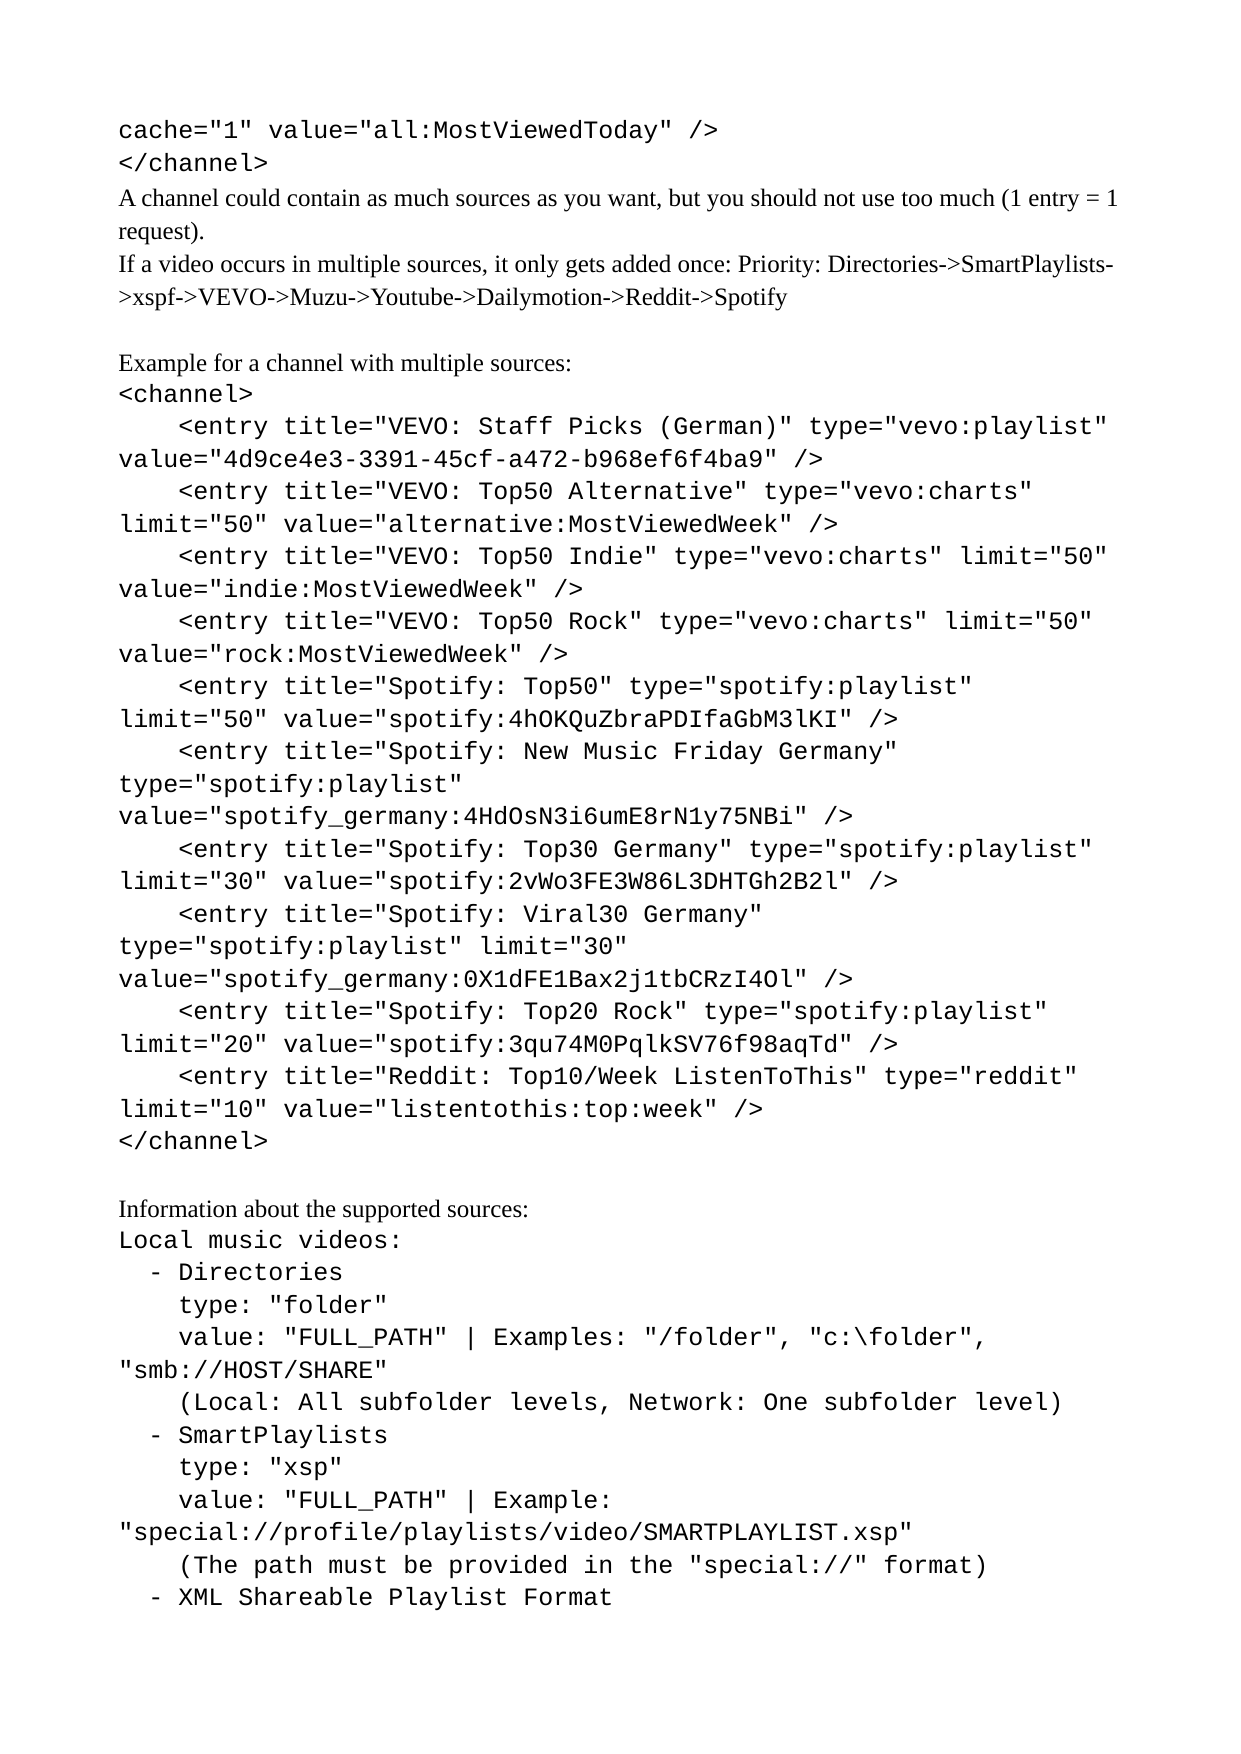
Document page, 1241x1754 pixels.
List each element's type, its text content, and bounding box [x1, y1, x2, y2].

text cache="1" value="all:MostViewedToday" /> </channel> [118, 118, 1122, 179]
text Local music videos: - Directories type: "folder" value: "FULL_PATH" | Examples: "/folder", "c:\folder", "smb://HOST/SHARE" (Local: All subfolder levels, Network: One subfolder level) - SmartPlaylists type: "xsp" value: "FULL_PATH" | Example: "special://profile/playlists/video/SMARTPLAYLIST.xsp" (The path must be provided in the "special://" format) - XML Shareable Playlist Format [118, 1227, 1122, 1613]
text A channel could contain as much sources as you want, but you should not use too much (1 entry = 1 request). If a video occurs in multiple sources, it only gets added once: Priority: Directories->SmartPlaylists->xspf->VEVO->Muzu->Youtube->Dailymotion->Reddit->Spotify Example for a channel with multiple sources: [118, 183, 1122, 377]
text Information about the supported sources: [118, 1161, 1122, 1223]
text <channel> <entry title="VEVO: Staff Picks (German)" type="vevo:playlist" value="4d9ce4e3-3391-45cf-a472-b968ef6f4ba9" /> <entry title="VEVO: Top50 Alternative" type="vevo:charts" limit="50" value="alternative:MostViewedWeek" /> <entry title="VEVO: Top50 Indie" type="vevo:charts" limit="50" value="indie:MostViewedWeek" /> <entry title="VEVO: Top50 Rock" type="vevo:charts" limit="50" value="rock:MostViewedWeek" /> <entry title="Spotify: Top50" type="spotify:playlist" limit="50" value="spotify:4hOKQuZbraPDIfaGbM3lKI" /> <entry title="Spotify: New Music Friday Germany" type="spotify:playlist" value="spotify_germany:4HdOsN3i6umE8rN1y75NBi" /> <entry title="Spotify: Top30 Germany" type="spotify:playlist" limit="30" value="spotify:2vWo3FE3W86L3DHTGh2B2l" /> <entry title="Spotify: Viral30 Germany" type="spotify:playlist" limit="30" value="spotify_germany:0X1dFE1Bax2j1tbCRzI4Ol" /> <entry title="Spotify: Top20 Rock" type="spotify:playlist" limit="20" value="spotify:3qu74M0PqlkSV76f98aqTd" /> <entry title="Reddit: Top10/Week ListenToThis" type="reddit" limit="10" value="listentothis:top:week" /> </channel> [118, 381, 1122, 1157]
